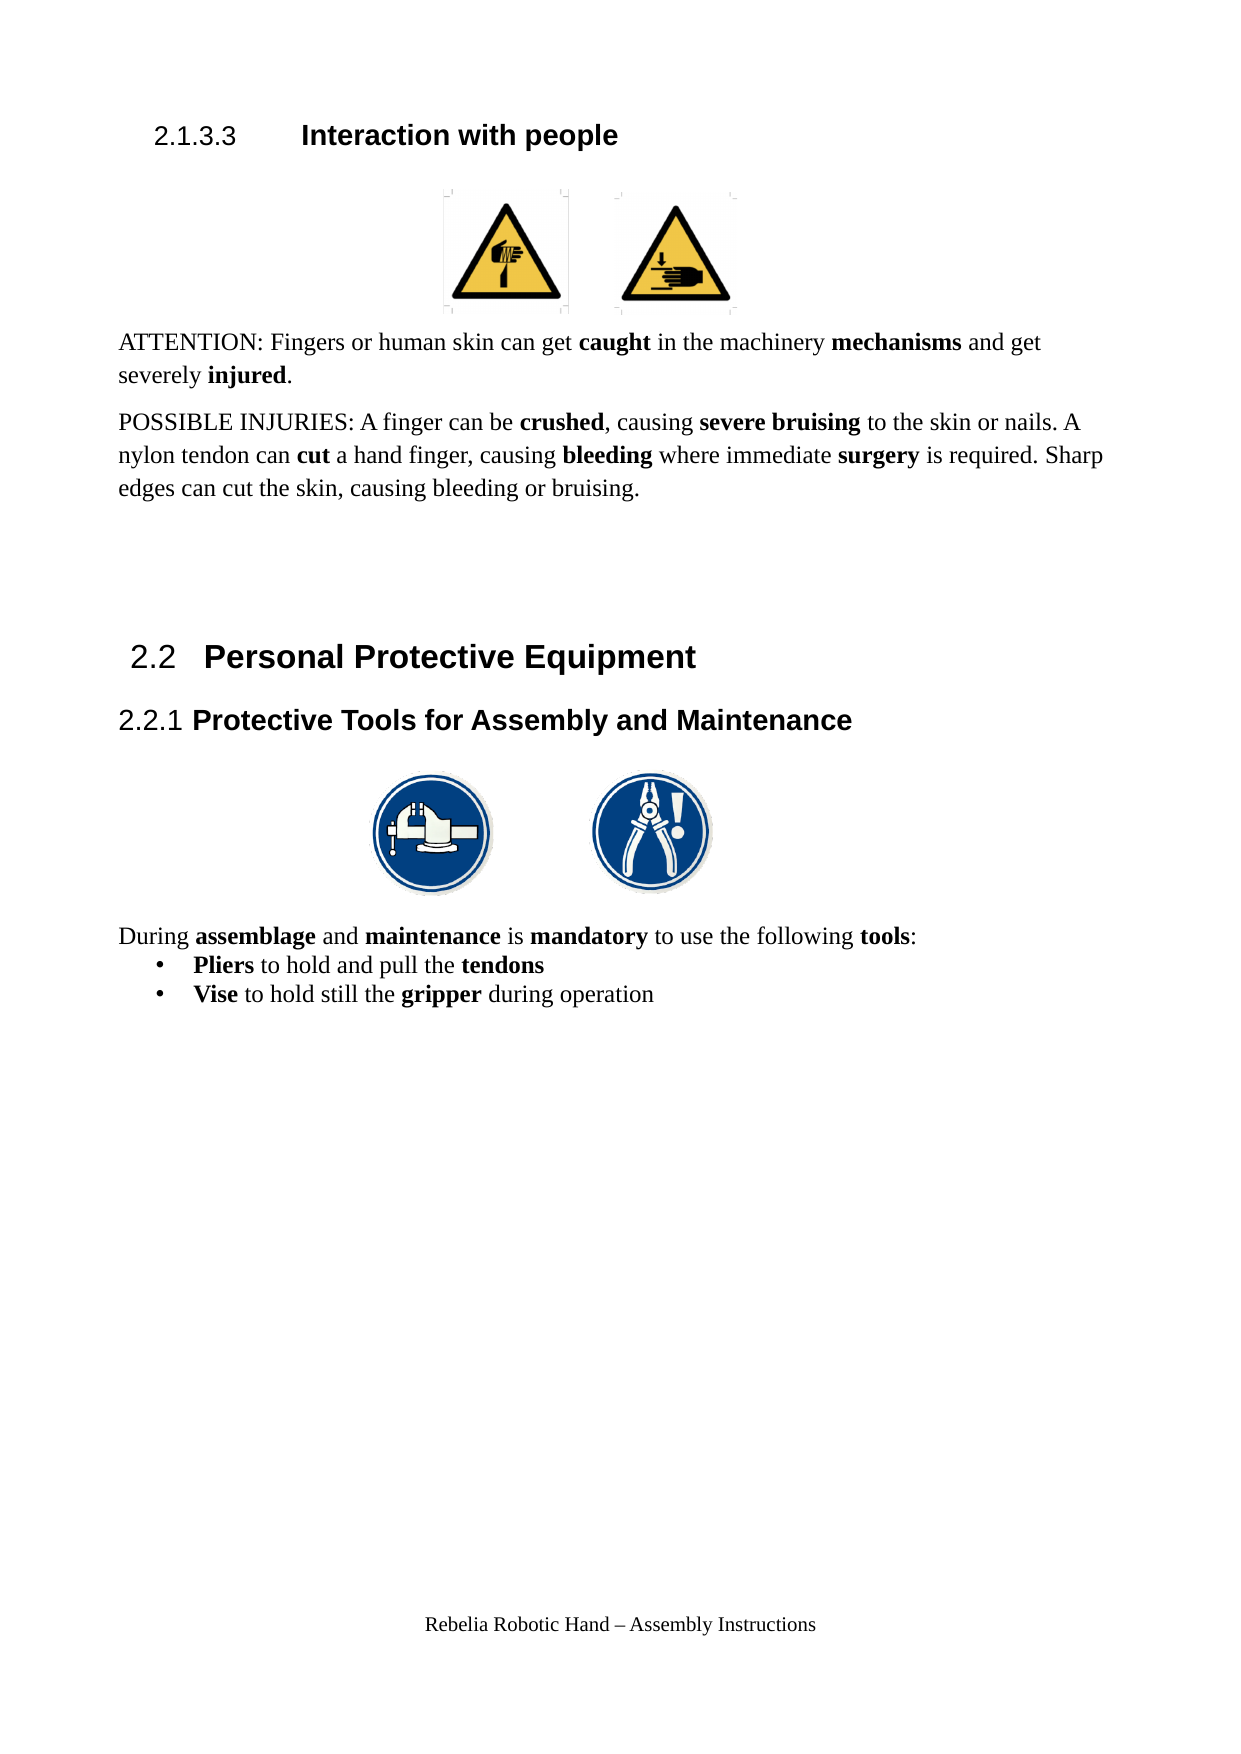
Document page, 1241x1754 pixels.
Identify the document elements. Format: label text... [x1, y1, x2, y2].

text ATTENTION: Fingers or human skin can get caught in the machinery mechanisms and get severely injured. [118, 327, 1123, 388]
text POSSIBLE INJURIES: A finger can be crushed, causing severe bruising to the skin or nails. A nylon tendon can cut a hand finger, causing bleeding where immediate surgery is required. Sharp edges can cut the skin, causing bleeding or bruising. [118, 407, 1123, 502]
picture [443, 189, 569, 314]
subtitle Protective Tools for Assembly and Maintenance [118, 703, 1123, 736]
list Pliers to hold and pull the tendons [156, 950, 1123, 979]
text During assemblage and maintenance is mandatory to use the following tools: [118, 921, 1123, 950]
picture [588, 769, 713, 894]
list Vise to hold still the gripper during operation [156, 979, 1123, 1007]
picture [614, 192, 738, 315]
subtitle Interaction with people [153, 118, 1123, 152]
picture [368, 770, 494, 896]
subtitle Personal Protective Equipment [130, 637, 1123, 676]
